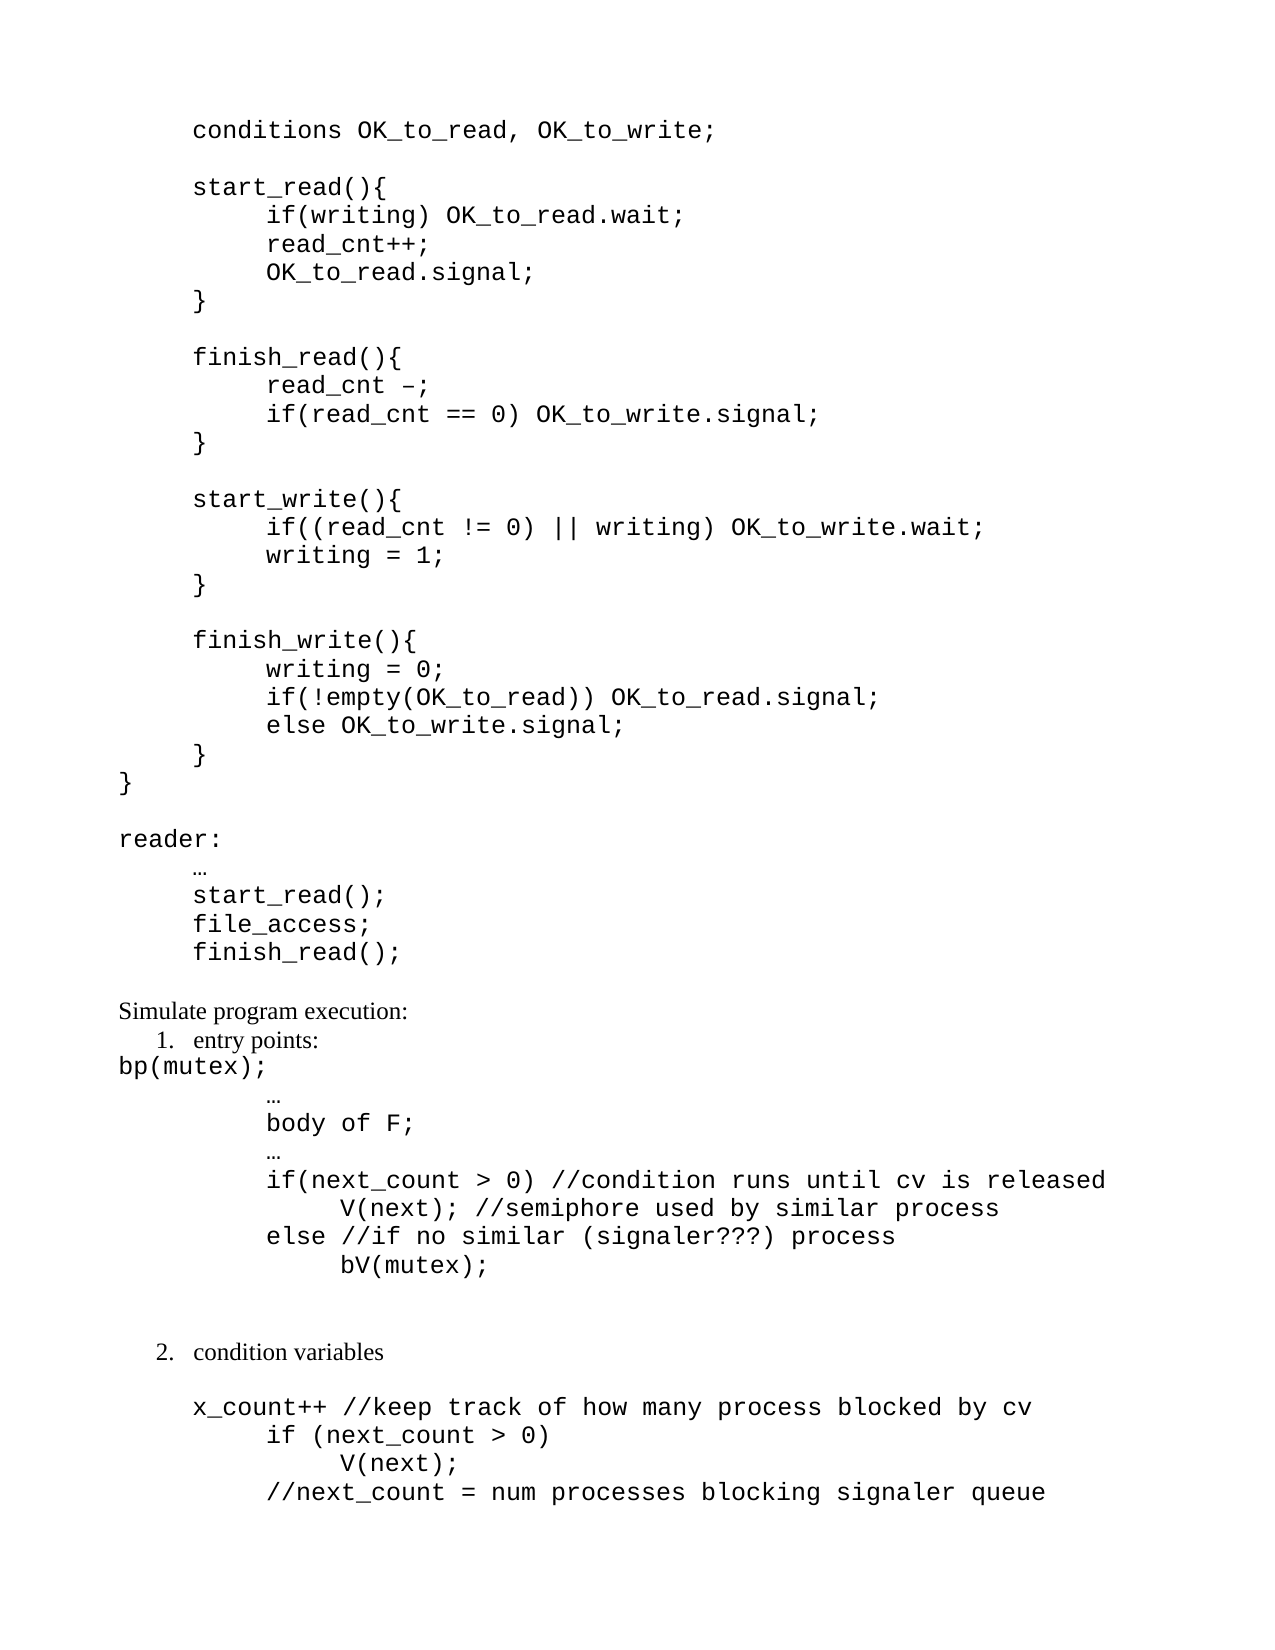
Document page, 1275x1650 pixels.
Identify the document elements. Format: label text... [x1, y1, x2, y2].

text if(read_cnt == 0) OK_to_write.signal; [118, 401, 1157, 430]
text … [118, 1082, 1157, 1111]
text if(next_count > 0) //condition runs until cv is released [118, 1167, 1157, 1196]
text V(next); [118, 1451, 1157, 1479]
text reader: [118, 826, 1157, 855]
text start_read(){ [118, 175, 1157, 203]
text conditions OK_to_read, OK_to_write; [118, 118, 1157, 146]
text … [118, 1139, 1157, 1167]
text read_cnt –; [118, 373, 1157, 401]
text start_write(){ [118, 486, 1157, 515]
list condition variables [156, 1337, 1157, 1366]
text finish_read(); [118, 940, 1157, 968]
text writing = 1; [118, 543, 1157, 571]
text body of F; [118, 1111, 1157, 1139]
text Simulate program execution: [118, 996, 1157, 1025]
text else OK_to_write.signal; [118, 713, 1157, 741]
text … [118, 855, 1157, 883]
text //next_count = num processes blocking signaler queue [118, 1479, 1157, 1508]
text file_access; [118, 911, 1157, 940]
text if(!empty(OK_to_read)) OK_to_read.signal; [118, 685, 1157, 713]
text read_cnt++; [118, 231, 1157, 260]
text x_count++ //keep track of how many process blocked by cv [118, 1394, 1157, 1423]
text } [118, 571, 1157, 600]
text start_read(); [118, 883, 1157, 911]
list entry points: [156, 1025, 1157, 1054]
text else //if no similar (signaler???) process [118, 1224, 1157, 1252]
text writing = 0; [118, 656, 1157, 685]
text } [118, 430, 1157, 458]
text if((read_cnt != 0) || writing) OK_to_write.wait; [118, 515, 1157, 543]
text } [118, 741, 1157, 770]
text OK_to_read.signal; [118, 260, 1157, 288]
text V(next); //semiphore used by similar process [118, 1196, 1157, 1224]
text finish_read(){ [118, 345, 1157, 373]
text } [118, 770, 1157, 798]
text } [118, 288, 1157, 316]
text if (next_count > 0) [118, 1423, 1157, 1451]
text bp(mutex); [118, 1054, 1157, 1082]
text finish_write(){ [118, 628, 1157, 656]
text if(writing) OK_to_read.wait; [118, 203, 1157, 231]
text bV(mutex); [118, 1252, 1157, 1281]
